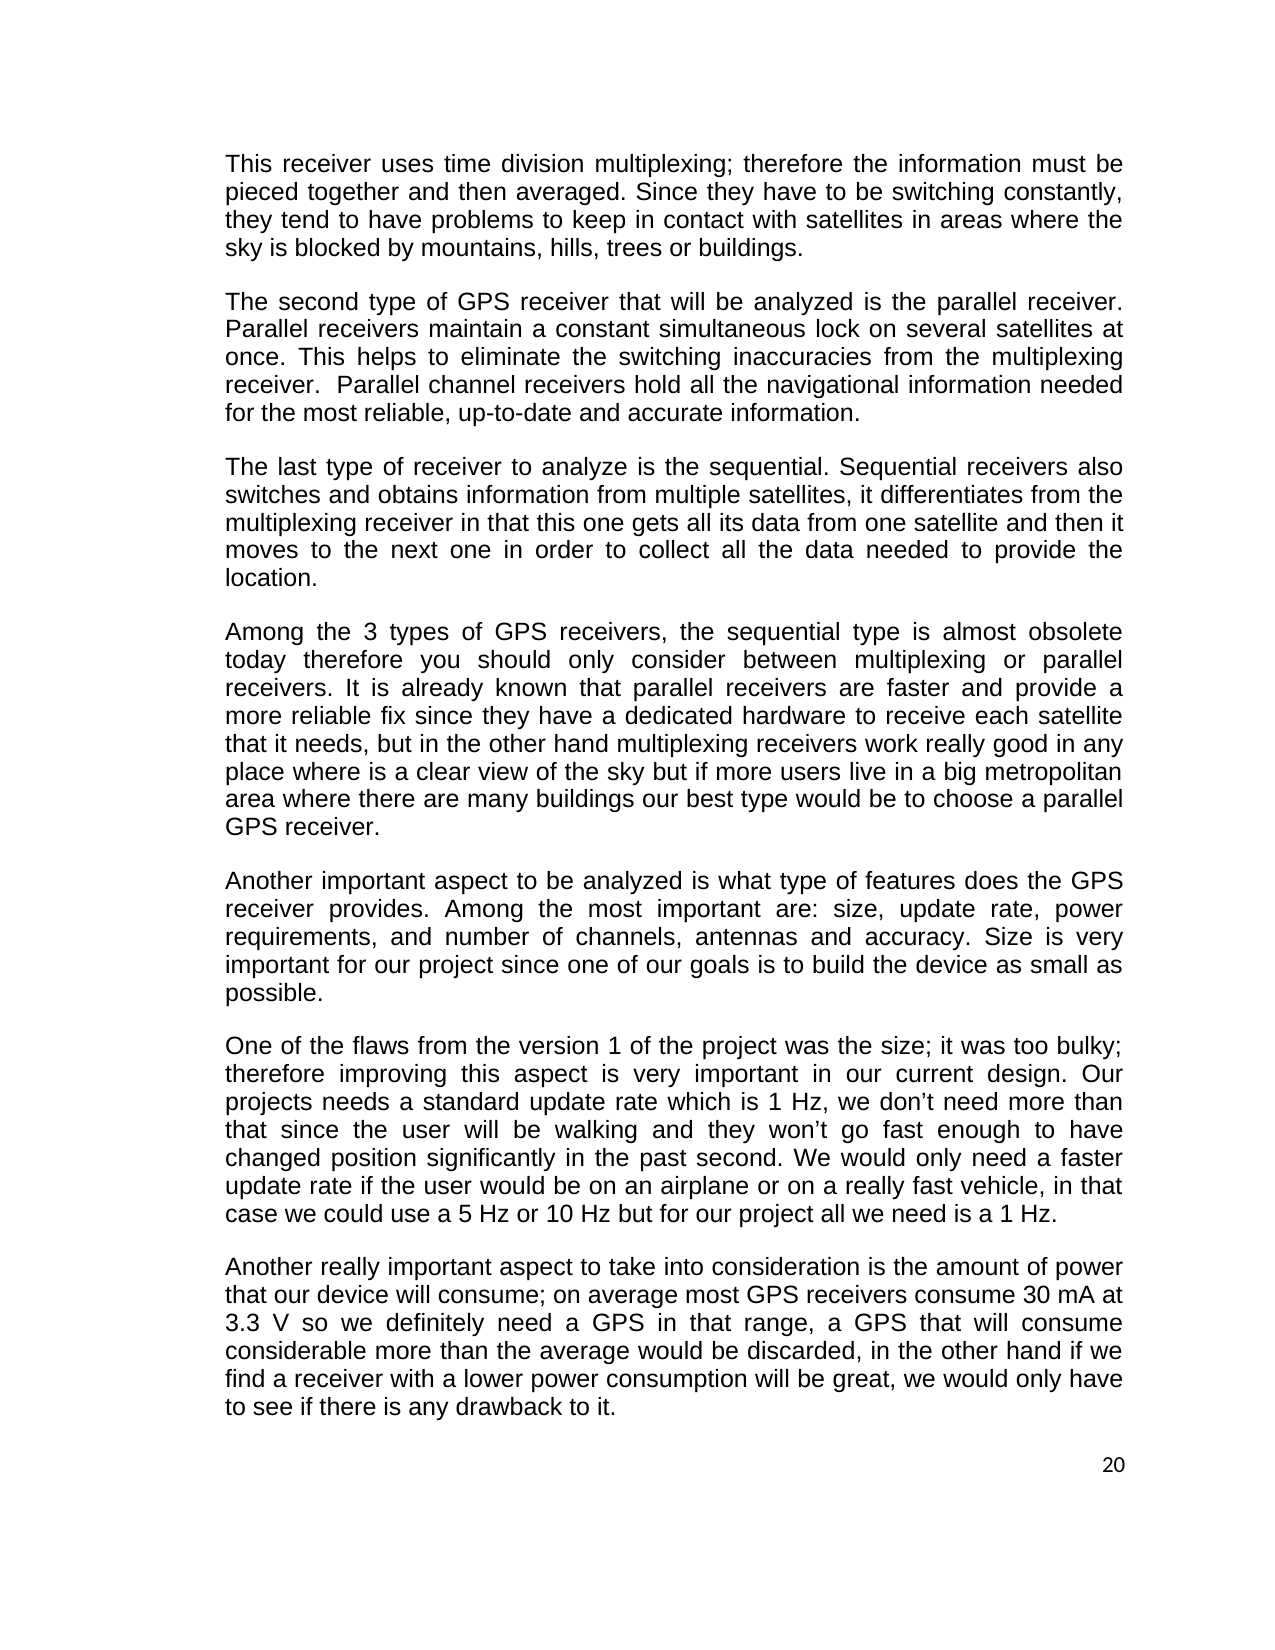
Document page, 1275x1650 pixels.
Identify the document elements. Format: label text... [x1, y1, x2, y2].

text One of the flaws from the version 1 of the project was the size; it was too bulky; therefore improving this aspect is very important in our current design. Our projects needs a standard update rate which is 1 Hz, we don’t need more than that since the user will be walking and they won’t go fast enough to have changed position significantly in the past second. We would only need a faster update rate if the user would be on an airplane or on a really fast vehicle, in that case we could use a 5 Hz or 10 Hz but for our project all we need is a 1 Hz. [225, 1032, 1125, 1227]
text The last type of receiver to analyze is the sequential. Sequential receivers also switches and obtains information from multiple satellites, it differentiates from the multiplexing receiver in that this one gets all its data from one satellite and then it moves to the next one in order to collect all the data needed to provide the location. [225, 452, 1125, 592]
text The second type of GPS receiver that will be analyzed is the parallel receiver. Parallel receivers maintain a constant simultaneous lock on several satellites at once. This helps to eliminate the switching inaccuracies from the multiplexing receiver. Parallel channel receivers hold all the navigational information needed for the most reliable, up-to-date and accurate information. [225, 287, 1125, 427]
text Another really important aspect to take into consideration is the amount of power that our device will consume; on average most GPS receivers consume 30 mA at 3.3 V so we definitely need a GPS in that range, a GPS that will consume considerable more than the average would be discarded, in the other hand if we find a receiver with a lower power consumption will be great, we would only have to see if there is any drawback to it. [225, 1253, 1125, 1420]
text This receiver uses time division multiplexing; therefore the information must be pieced together and then averaged. Since they have to be switching constantly, they tend to have problems to keep in contact with satellites in areas where the sky is blocked by mountains, hills, trees or buildings. [225, 150, 1125, 262]
text Among the 3 types of GPS receivers, the sequential type is almost obsolete today therefore you should only consider between multiplexing or parallel receivers. It is already known that parallel receivers are faster and provide a more reliable fix since they have a dedicated hardware to receive each satellite that it needs, but in the other hand multiplexing receivers work really good in any place where is a clear view of the sky but if more users live in a big metropolitan area where there are many buildings our best type would be to choose a parallel GPS receiver. [225, 618, 1125, 841]
text Another important aspect to be analyzed is what type of features does the GPS receiver provides. Among the most important are: size, update rate, power requirements, and number of channels, antennas and accuracy. Size is very important for our project since one of our goals is to build the device as small as possible. [225, 867, 1125, 1006]
